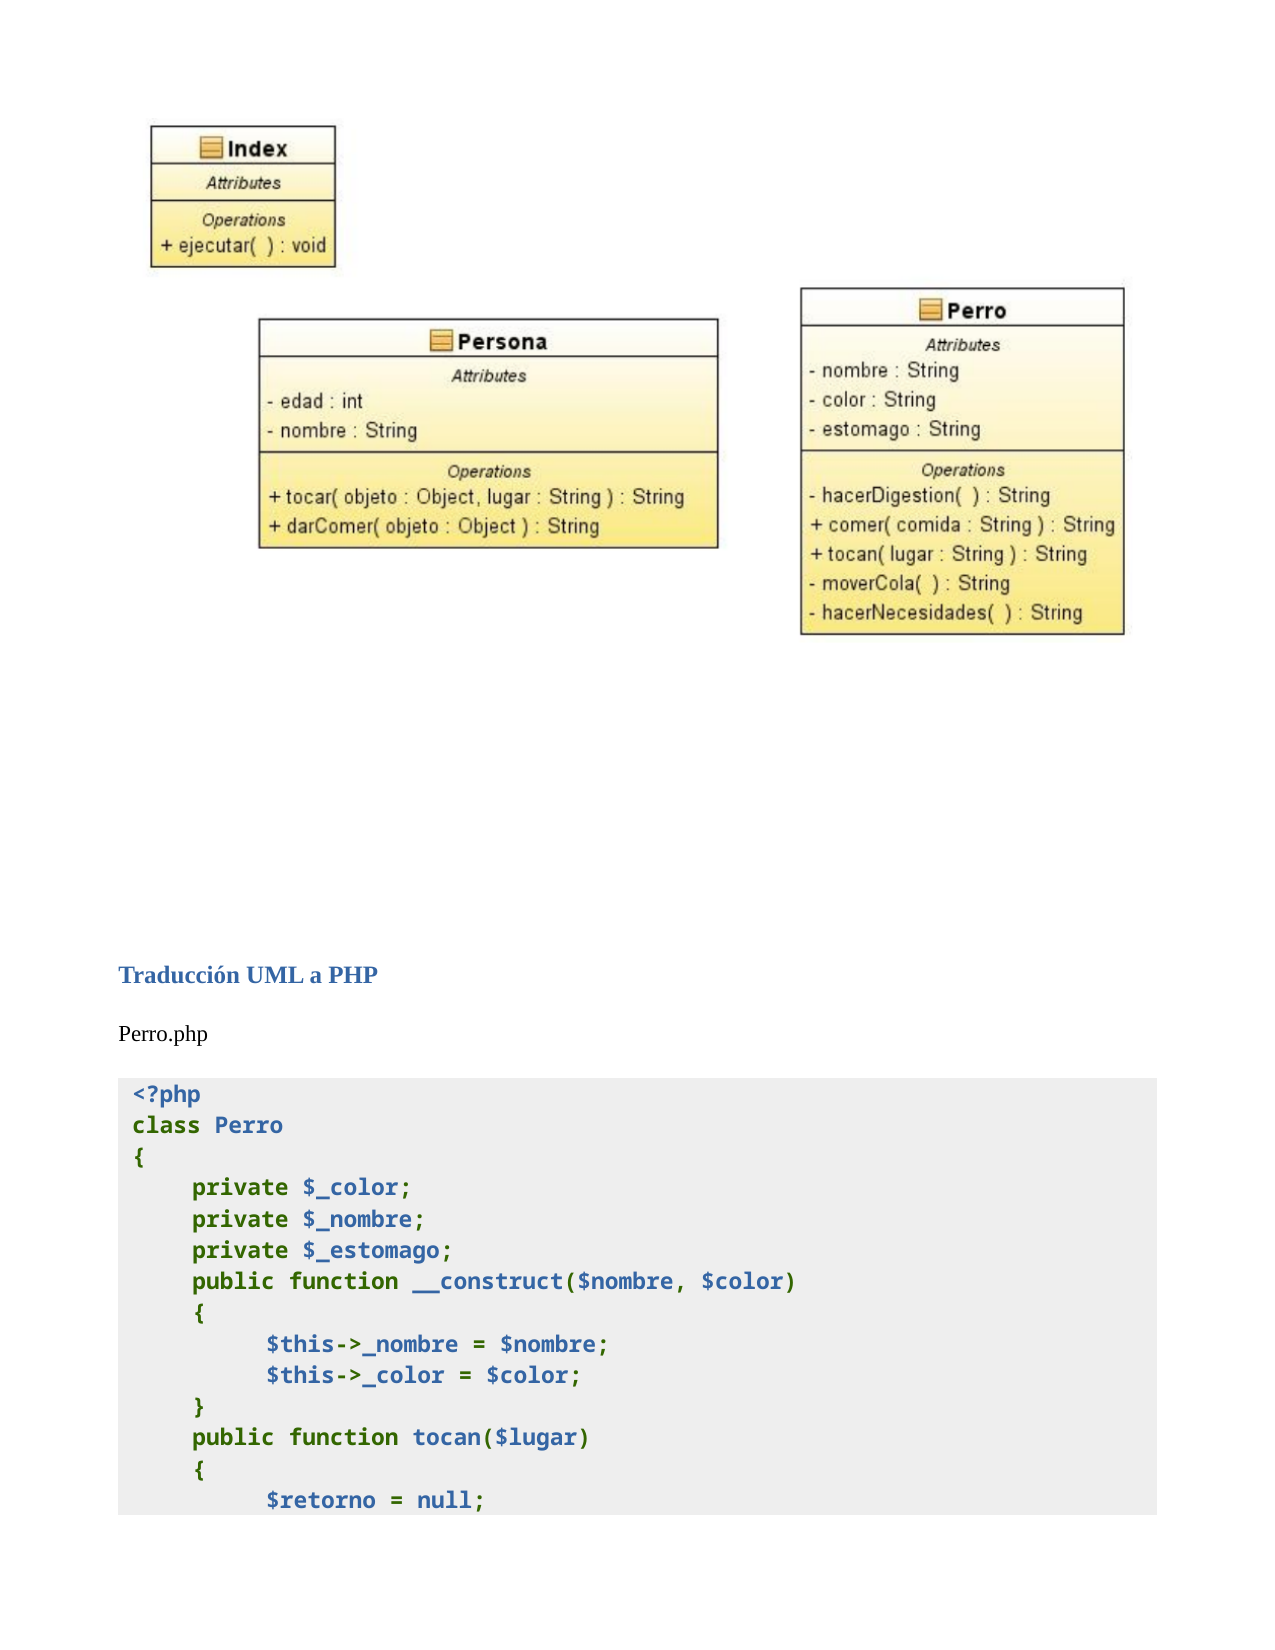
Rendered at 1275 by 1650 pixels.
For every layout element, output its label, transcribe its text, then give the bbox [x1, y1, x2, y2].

text public function __construct($nombre, $color) [118, 1265, 1157, 1296]
text { [118, 1140, 1157, 1171]
text Traducción UML a PHP [118, 960, 1157, 989]
text class Perro [118, 1109, 1157, 1140]
text <?php [118, 1078, 1157, 1109]
picture [142, 118, 1133, 644]
text private $_nombre; [118, 1203, 1157, 1234]
text Perro.php [118, 1020, 1157, 1046]
text $this->_color = $color; [118, 1359, 1157, 1390]
text public function tocan($lugar) [118, 1421, 1157, 1453]
text { [118, 1296, 1157, 1328]
text $this->_nombre = $nombre; [118, 1328, 1157, 1359]
text private $_color; [118, 1171, 1157, 1203]
text private $_estomago; [118, 1234, 1157, 1265]
text { [118, 1453, 1157, 1484]
text } [118, 1390, 1157, 1421]
text $retorno = null; [118, 1484, 1157, 1515]
